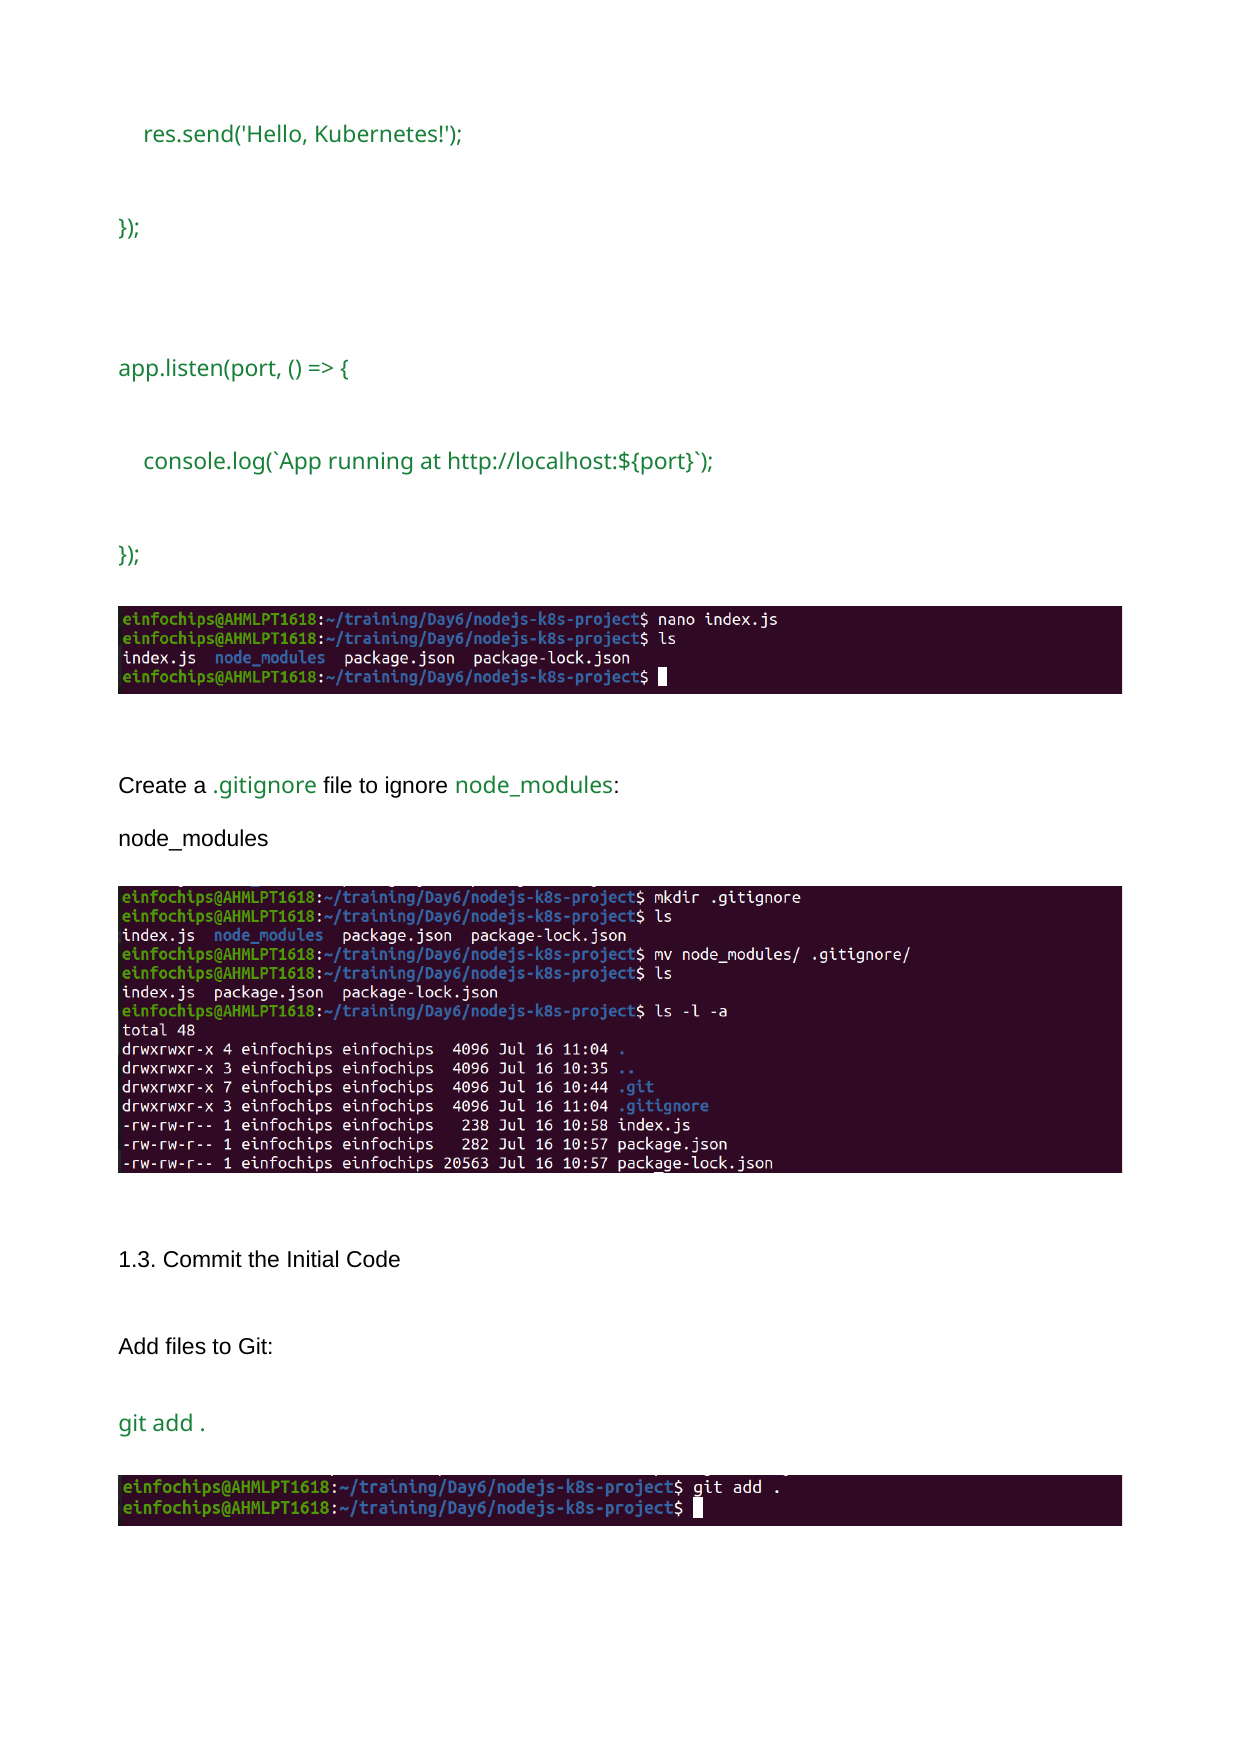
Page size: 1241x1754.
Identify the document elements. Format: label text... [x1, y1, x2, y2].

text node_modules [118, 825, 1122, 851]
text console.log(`App running at http://localhost:${port}`); [118, 445, 1122, 476]
text }); [118, 538, 1122, 569]
text 1.3. Commit the Initial Code [118, 1246, 1122, 1273]
picture [118, 1475, 1123, 1526]
text }); [118, 211, 1122, 242]
text app.listen(port, () => { [118, 352, 1122, 383]
text Create a .gitignore file to ignore node_modules: [118, 769, 1122, 800]
picture [118, 606, 1123, 694]
text res.send('Hello, Kubernetes!'); [118, 118, 1122, 149]
picture [118, 886, 1123, 1173]
text Add files to Git: git add . [118, 1333, 1122, 1439]
